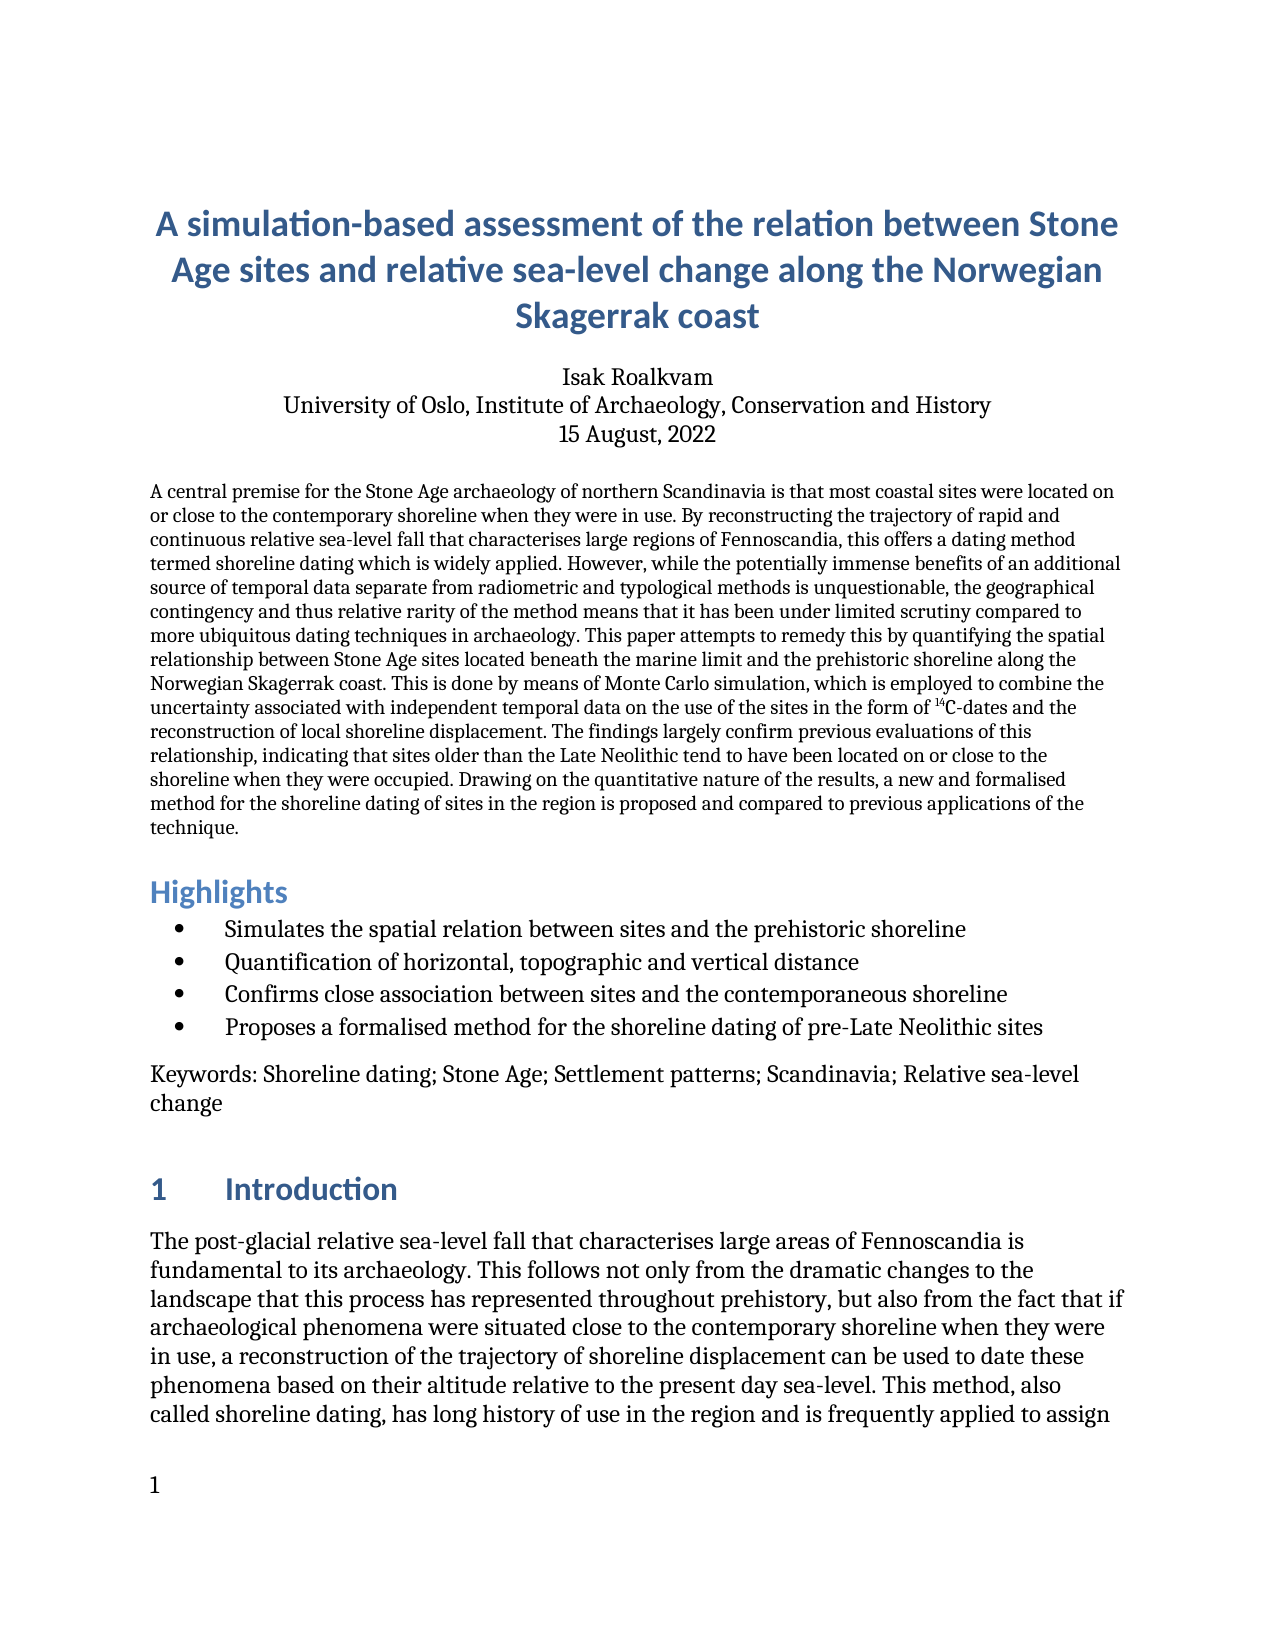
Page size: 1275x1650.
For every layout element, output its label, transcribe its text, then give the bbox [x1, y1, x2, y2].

title A simulation-based assessment of the relation between Stone Age sites and relative sea-level change along the Norwegian Skagerrak coast [150, 200, 1125, 337]
text University of Oslo, Institute of Archaeology, Conservation and History [150, 391, 1125, 420]
list Confirms close association between sites and the contemporaneous shoreline [175, 980, 1125, 1009]
subtitle 1 Introduction [150, 1168, 1125, 1208]
text 15 August, 2022 [150, 420, 1125, 449]
list Quantification of horizontal, topographic and vertical distance [175, 948, 1125, 976]
list Proposes a formalised method for the shoreline dating of pre-Late Neolithic sites [175, 1013, 1125, 1041]
subtitle Highlights [150, 871, 1125, 911]
text Keywords: Shoreline dating; Stone Age; Settlement patterns; Scandinavia; Relative sea-level change [150, 1060, 1125, 1118]
text The post-glacial relative sea-level fall that characterises large areas of Fennoscandia is fundamental to its archaeology. This follows not only from the dramatic changes to the landscape that this process has represented throughout prehistory, but also from the fact that if archaeological phenomena were situated close to the contemporary shoreline when they were in use, a reconstruction of the trajectory of shoreline displacement can be used to date these phenomena based on their altitude relative to the present day sea-level. This method, also called shoreline dating, has long history of use in the region and is frequently applied to assign [150, 1227, 1125, 1428]
list Simulates the spatial relation between sites and the prehistoric shoreline [175, 915, 1125, 944]
text A central premise for the Stone Age archaeology of northern Scandinavia is that most coastal sites were located on or close to the contemporary shoreline when they were in use. By reconstructing the trajectory of rapid and continuous relative sea-level fall that characterises large regions of Fennoscandia, this offers a dating method termed shoreline dating which is widely applied. However, while the potentially immense benefits of an additional source of temporal data separate from radiometric and typological methods is unquestionable, the geographical contingency and thus relative rarity of the method means that it has been under limited scrutiny compared to more ubiquitous dating techniques in archaeology. This paper attempts to remedy this by quantifying the spatial relationship between Stone Age sites located beneath the marine limit and the prehistoric shoreline along the Norwegian Skagerrak coast. This is done by means of Monte Carlo simulation, which is employed to combine the uncertainty associated with independent temporal data on the use of the sites in the form of 14C-dates and the reconstruction of local shoreline displacement. The findings largely confirm previous evaluations of this relationship, indicating that sites older than the Late Neolithic tend to have been located on or close to the shoreline when they were occupied. Drawing on the quantitative nature of the results, a new and formalised method for the shoreline dating of sites in the region is proposed and compared to previous applications of the technique. [150, 480, 1125, 839]
text Isak Roalkvam [150, 362, 1125, 391]
